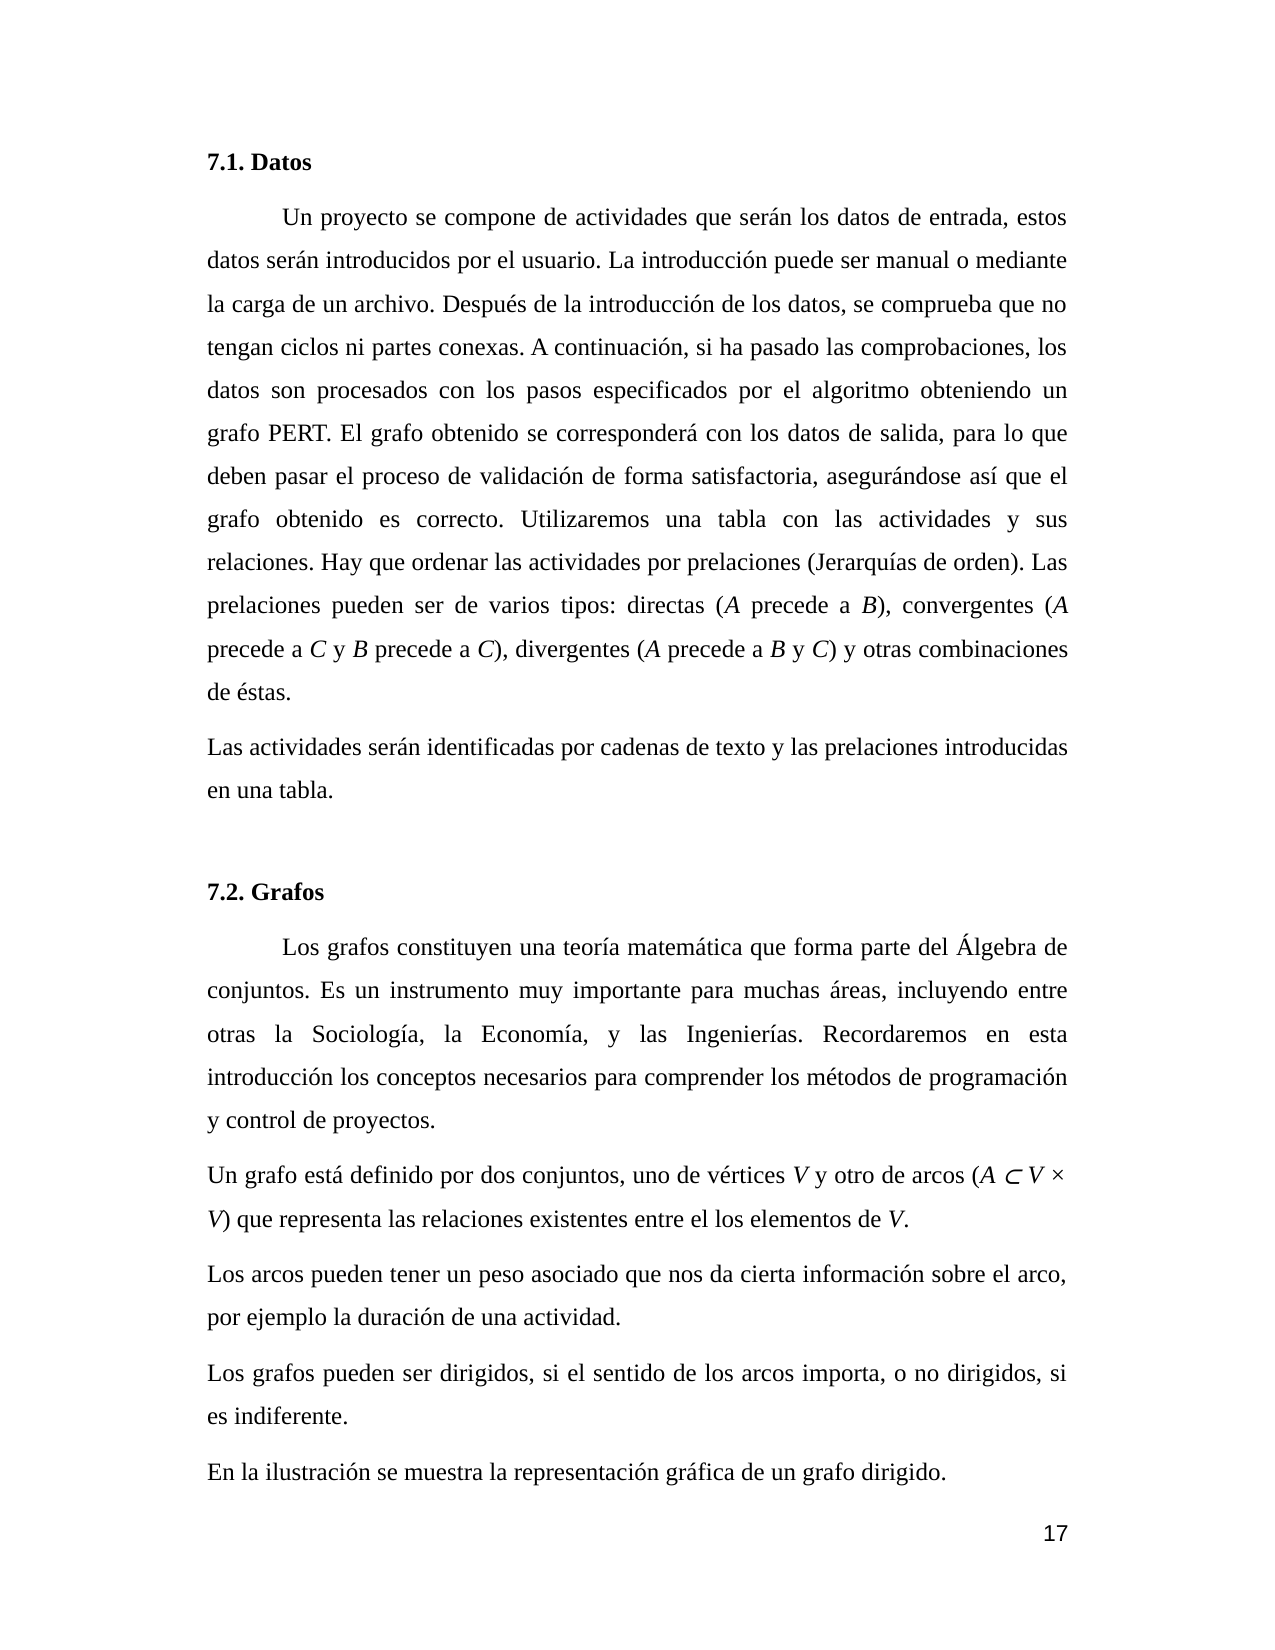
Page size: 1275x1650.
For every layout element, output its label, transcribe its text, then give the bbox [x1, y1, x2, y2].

text Un grafo está definido por dos conjuntos, uno de vértices V y otro de arcos (A ⊂ V × V) que representa las relaciones existentes entre el los elementos de V. [207, 1161, 1068, 1232]
text Los arcos pueden tener un peso asociado que nos da cierta información sobre el arco, por ejemplo la duración de una actividad. [207, 1259, 1068, 1331]
text Las actividades serán identificadas por cadenas de texto y las prelaciones introducidas en una tabla. [207, 732, 1068, 804]
text En la ilustración se muestra la representación gráfica de un grafo dirigido. [207, 1457, 1068, 1486]
text Un proyecto se compone de actividades que serán los datos de entrada, estos datos serán introducidos por el usuario. La introducción puede ser manual o mediante la carga de un archivo. Después de la introducción de los datos, se comprueba que no tengan ciclos ni partes conexas. A continuación, si ha pasado las comprobaciones, los datos son procesados con los pasos especificados por el algoritmo obteniendo un grafo PERT. El grafo obtenido se corresponderá con los datos de salida, para lo que deben pasar el proceso de validación de forma satisfactoria, asegurándose así que el grafo obtenido es correcto. Utilizaremos una tabla con las actividades y sus relaciones. Hay que ordenar las actividades por prelaciones (Jerarquías de orden). Las prelaciones pueden ser de varios tipos: directas (A precede a B), convergentes (A precede a C y B precede a C), divergentes (A precede a B y C) y otras combinaciones de éstas. [207, 202, 1068, 706]
text Los grafos constituyen una teoría matemática que forma parte del Álgebra de conjuntos. Es un instrumento muy importante para muchas áreas, incluyendo entre otras la Sociología, la Economía, y las Ingenierías. Recordaremos en esta introducción los conceptos necesarios para comprender los métodos de programación y control de proyectos. [207, 932, 1068, 1134]
text Los grafos pueden ser dirigidos, si el sentido de los arcos importa, o no dirigidos, si es indiferente. [207, 1358, 1068, 1430]
text 7.2. Grafos [207, 877, 1068, 906]
text 7.1. Datos [207, 147, 1068, 176]
